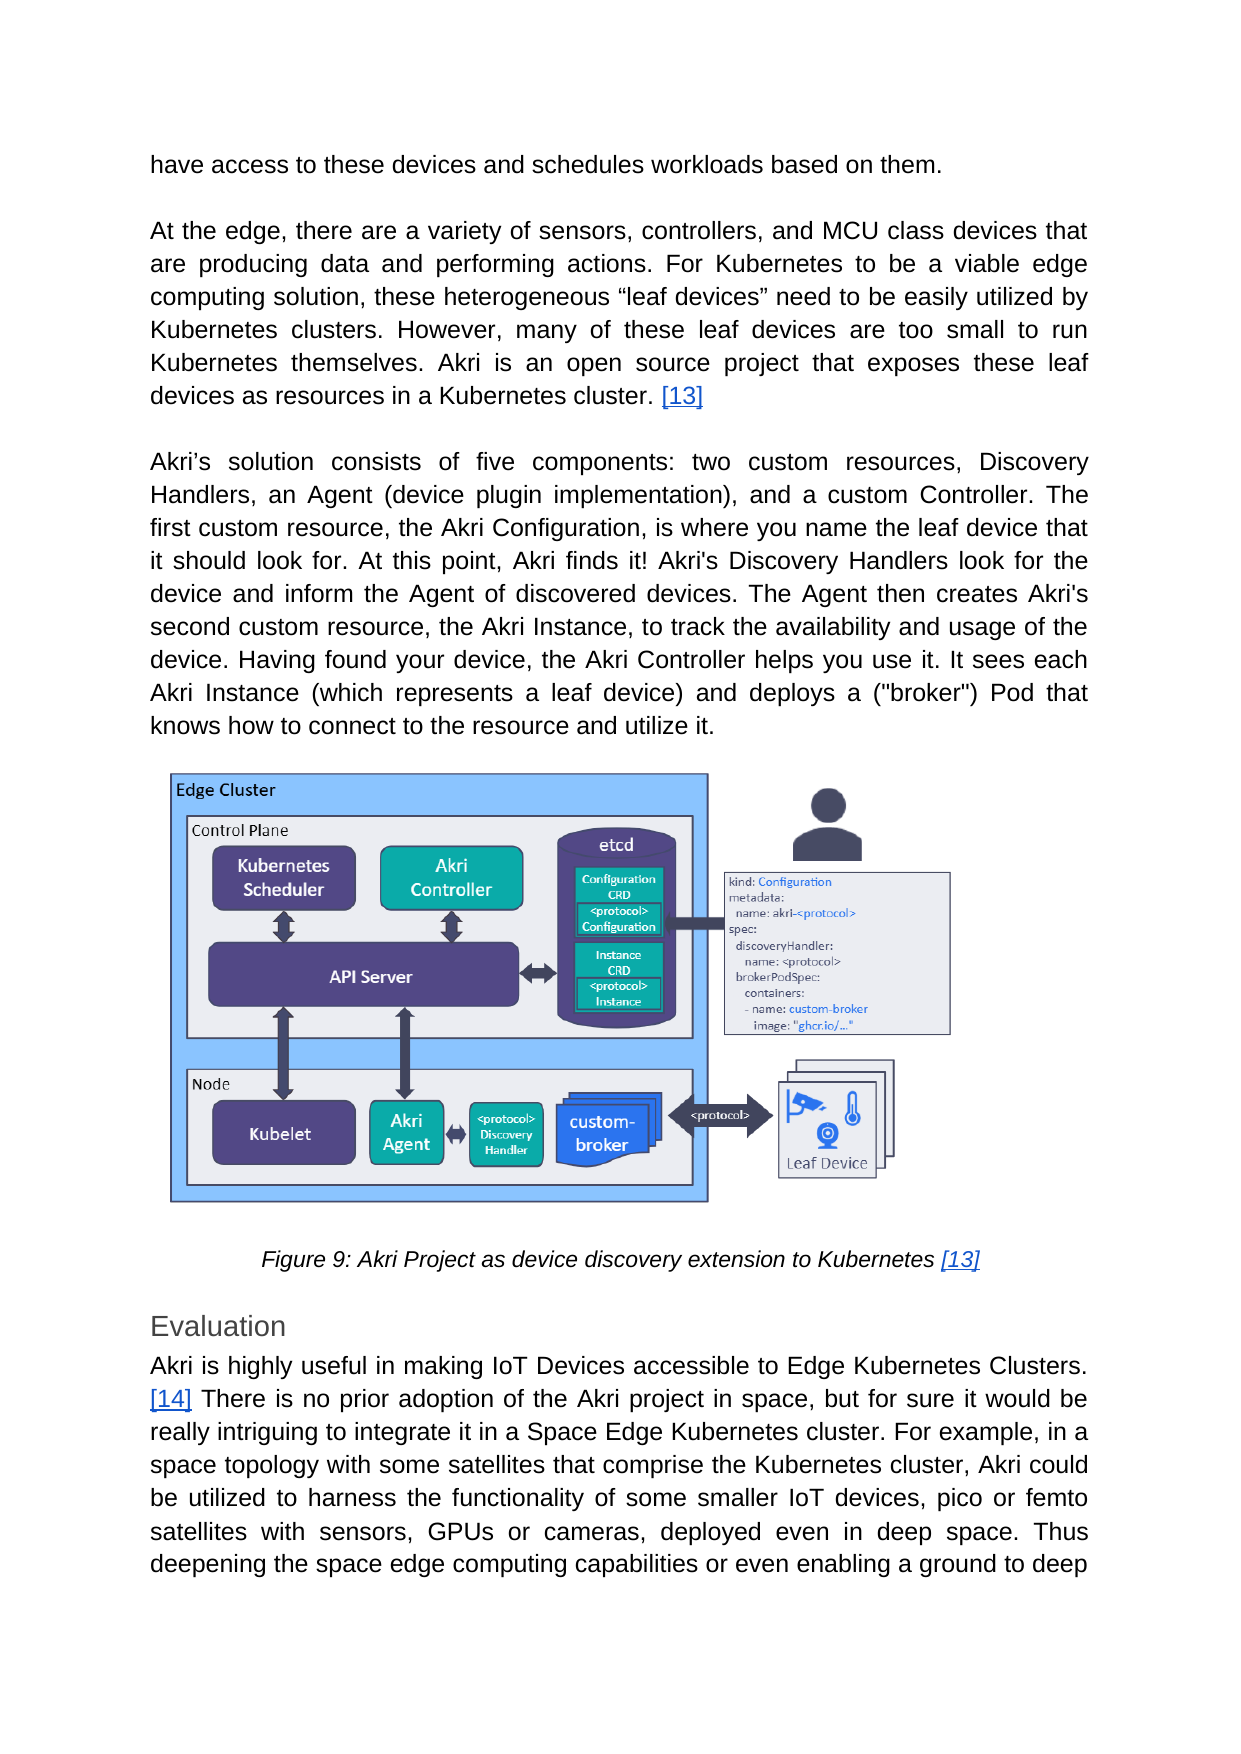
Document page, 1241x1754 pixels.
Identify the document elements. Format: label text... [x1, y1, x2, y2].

text Akri’s solution consists of five components: two custom resources, Discovery Handlers, an Agent (device plugin implementation), and a custom Controller. The first custom resource, the Akri Configuration, is where you name the leaf device that it should look for. At this point, Akri finds it! Akri's Discovery Handlers look for the device and inform the Agent of discovered devices. The Agent then creates Akri's second custom resource, the Akri Instance, to track the availability and usage of the device. Having found your device, the Akri Controller helps you use it. It sees each Akri Instance (which represents a leaf device) and deploys a ("broker") Pod that knows how to connect to the resource and utilize it. [150, 447, 1090, 740]
text Akri is highly useful in making IoT Devices accessible to Edge Kubernetes Clusters. [14] There is no prior adoption of the Akri project in space, but for sure it would be really intriguing to integrate it in a Space Edge Kubernetes cluster. For example, in a space topology with some satellites that comprise the Kubernetes cluster, Akri could be utilized to harness the functionality of some smaller IoT devices, pico or femto satellites with sensors, GPUs or cameras, deployed even in deep space. Thus deepening the space edge computing capabilities or even enabling a ground to deep [150, 1351, 1090, 1578]
text Figure 9: Akri Project as device discovery extension to Kubernetes [13] [150, 1246, 1090, 1272]
text have access to these devices and schedules workloads based on them. [150, 150, 1090, 179]
subtitle Evaluation [150, 1309, 1090, 1343]
picture [150, 744, 1004, 1242]
text At the edge, there are a variety of sensors, controllers, and MCU class devices that are producing data and performing actions. For Kubernetes to be a viable edge computing solution, these heterogeneous “leaf devices” need to be easily utilized by Kubernetes clusters. However, many of these leaf devices are too small to run Kubernetes themselves. Akri is an open source project that exposes these leaf devices as resources in a Kubernetes cluster. [13] [150, 216, 1090, 410]
